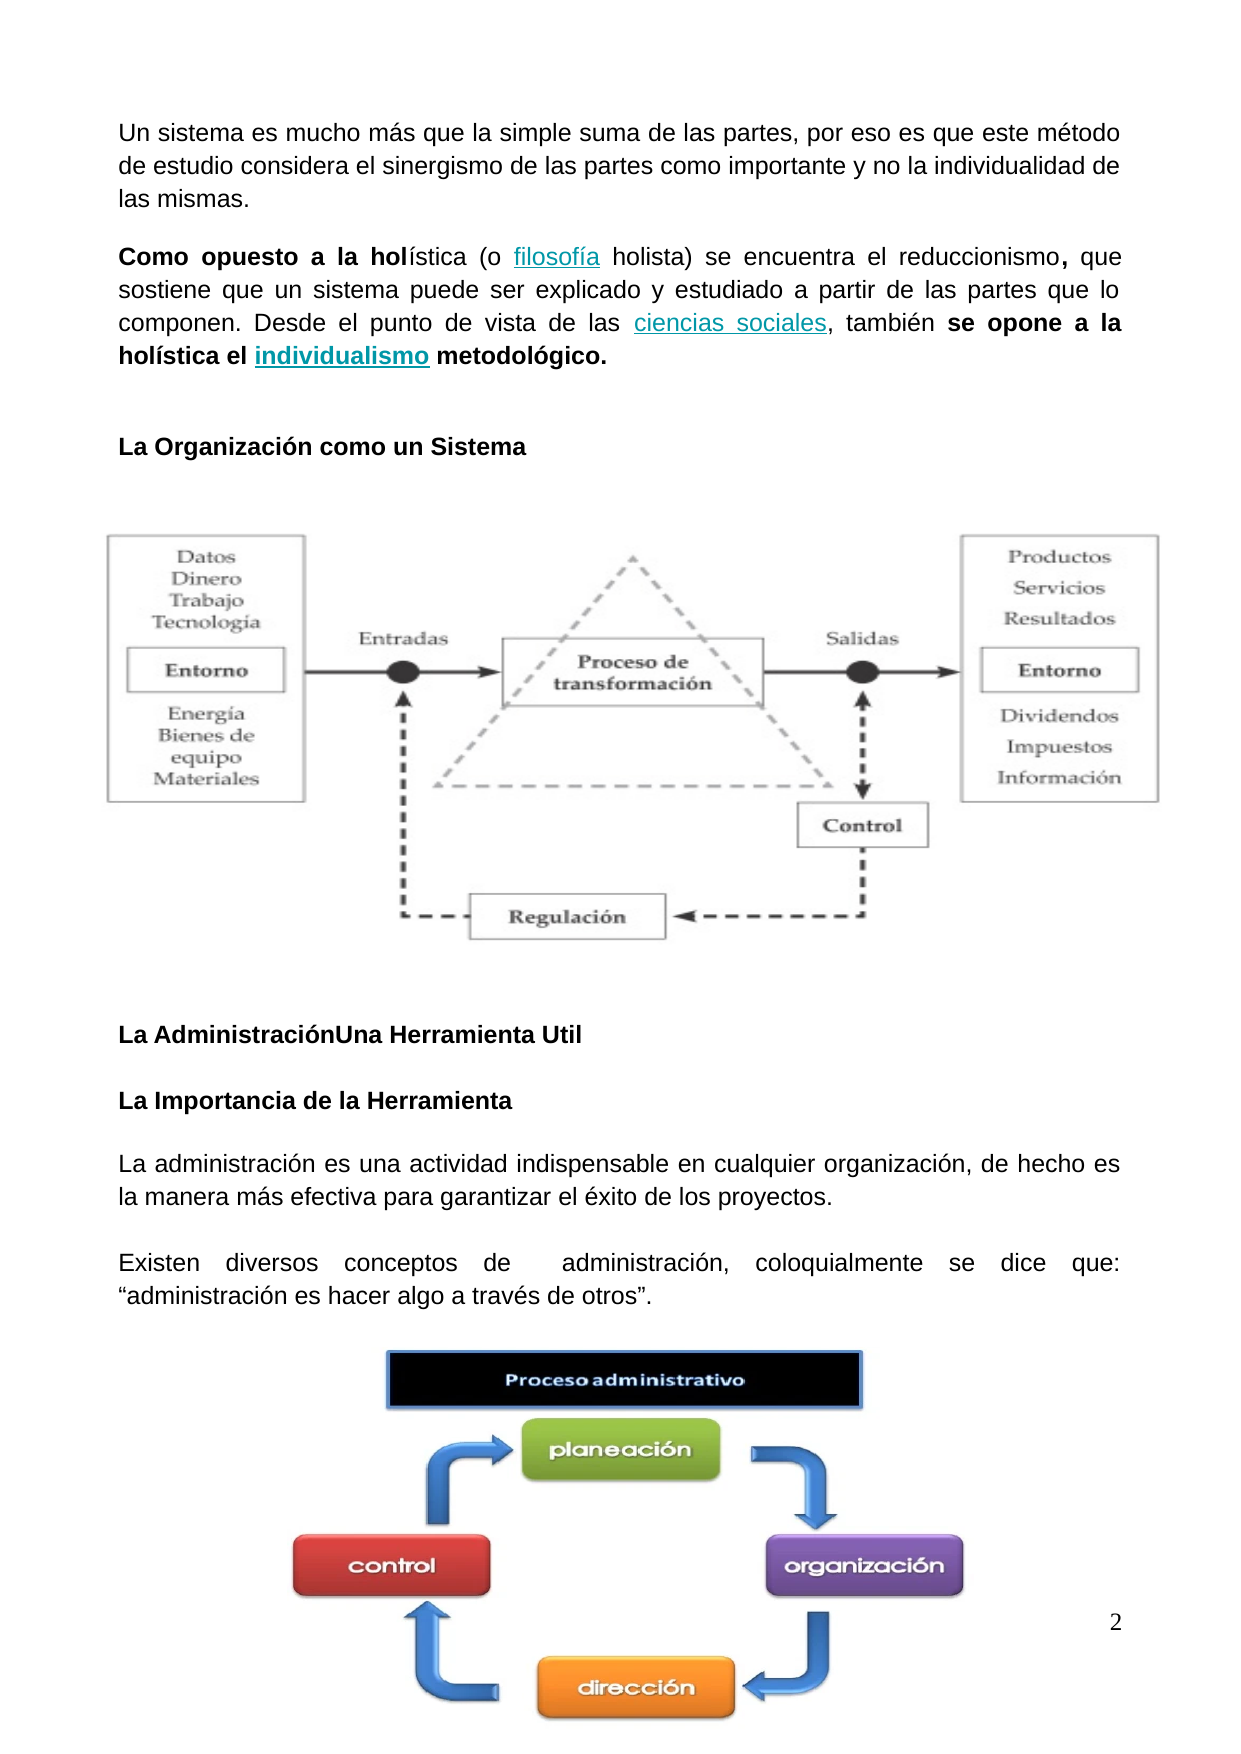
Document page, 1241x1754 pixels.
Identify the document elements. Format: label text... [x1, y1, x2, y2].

title Otra acepción es lo que se conoce como la “ley de oro de la administración”, entendida como hacer más con menos. Para entender el proceso de administración basta con analizar en qué consisten cada uno de los elementos indispensables en su gestión: [974, 1347, 1122, 1442]
title La Importancia de la Herramienta [118, 1086, 1122, 1115]
title La Organización como un Sistema [118, 432, 1122, 461]
title La AdministraciónUna Herramienta Util [118, 1020, 1122, 1049]
picture [287, 1347, 974, 1754]
title Existen diversos conceptos de administración, coloquialmente se dice que: “administración es hacer algo a través de otros”. [118, 1248, 1122, 1310]
title La administración es una actividad indispensable en cualquier organización, de hecho es la manera más efectiva para garantizar el éxito de los proyectos. [118, 1149, 1122, 1210]
picture [51, 486, 1214, 987]
title Como opuesto a la holística (o filosofía holista) se encuentra el reduccionismo, que sostiene que un sistema puede ser explicado y estudiado a partir de las partes que lo componen. Desde el punto de vista de las ciencias sociales, también se opone a la holística el individualismo metodológico. [118, 242, 1122, 370]
title Un sistema es mucho más que la simple suma de las partes, por eso es que este método de estudio considera el sinergismo de las partes como importante y no la individualidad de las mismas. [118, 118, 1122, 213]
title Otra acepción es lo que se conoce como la “ley de oro de la administración”, entendida como hacer más con menos. Para entender el proceso de administración basta con analizar en qué consisten cada uno de los elementos indispensables en su gestión: [118, 1347, 287, 1442]
